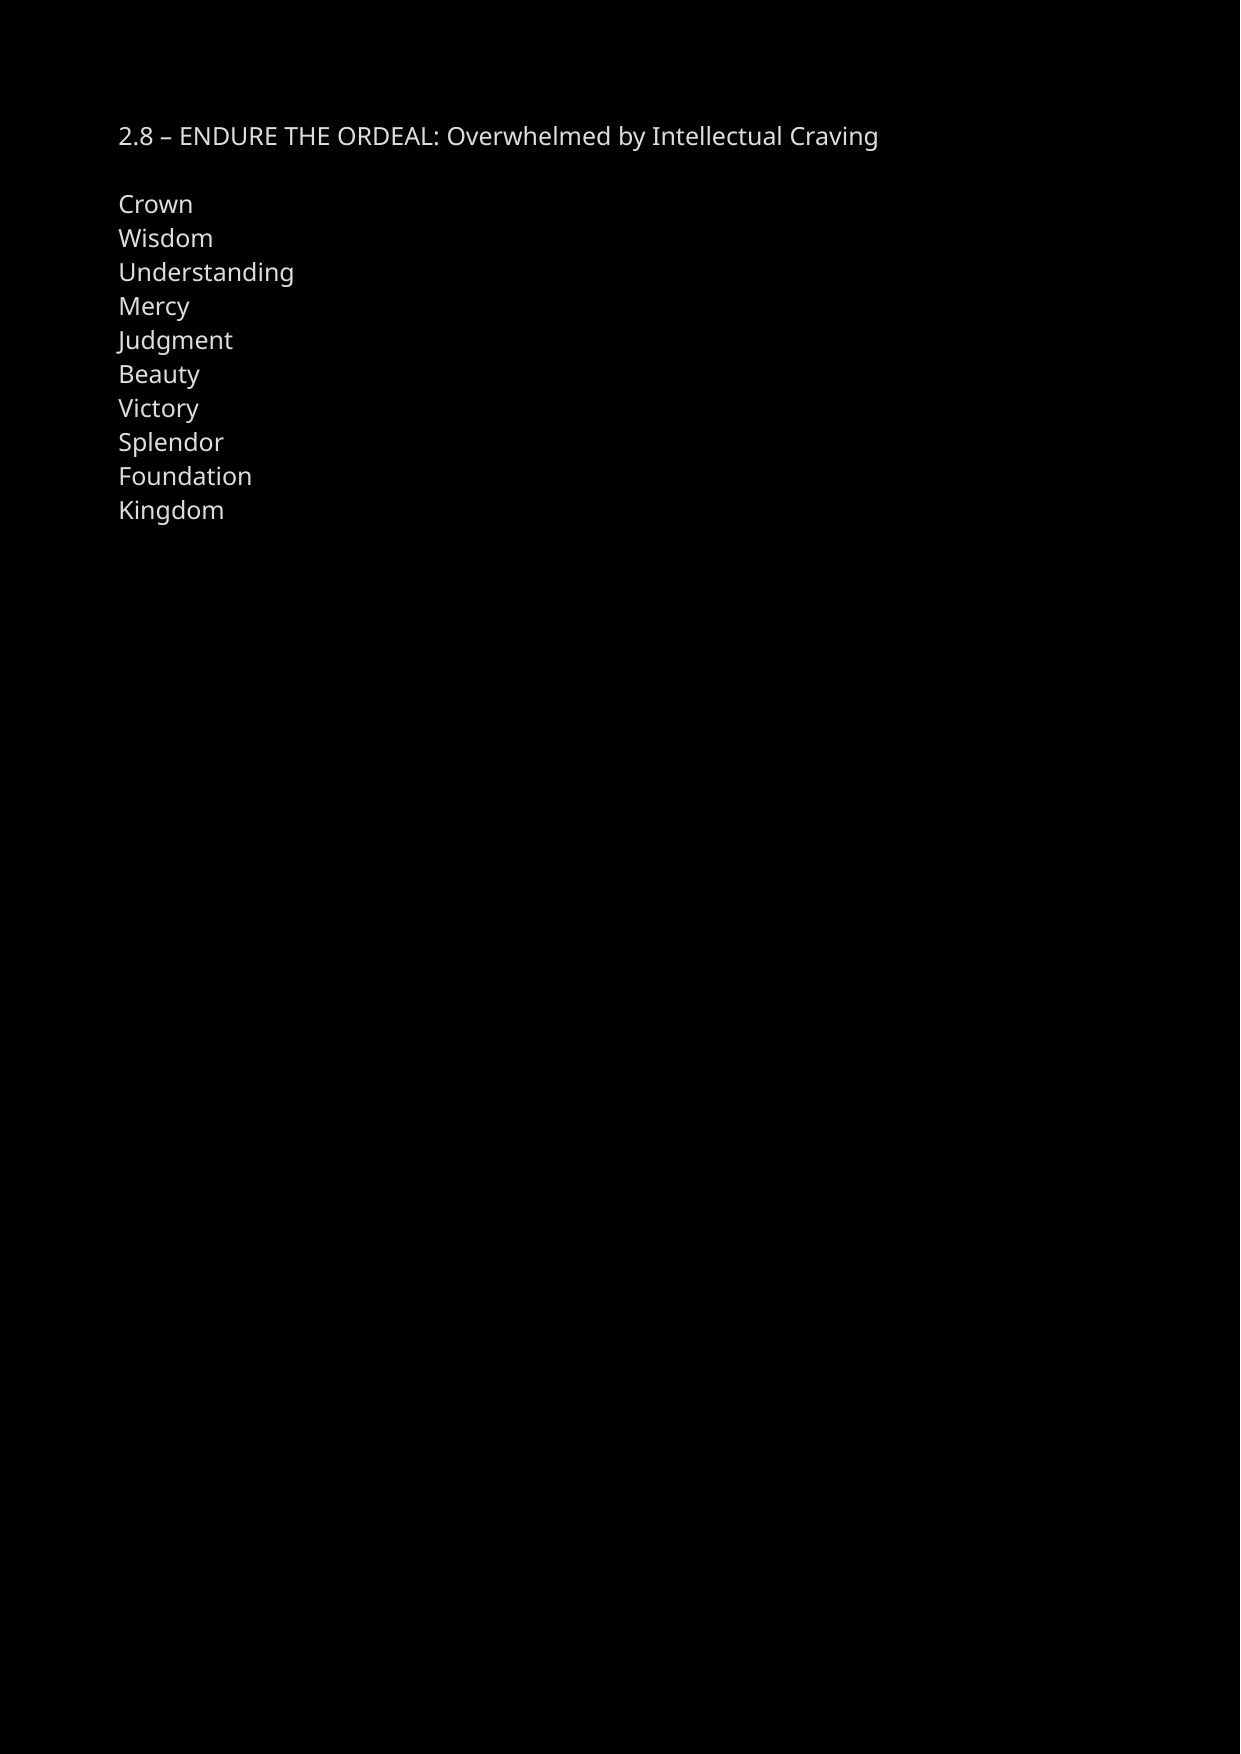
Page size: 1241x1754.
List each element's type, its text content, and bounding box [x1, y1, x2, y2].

text Foundation [118, 459, 1122, 493]
text Crown [118, 186, 1122, 220]
text Beauty [118, 357, 1122, 391]
text 2.8 – ENDURE THE ORDEAL: Overwhelmed by Intellectual Craving [118, 118, 1122, 152]
text Victory [118, 391, 1122, 425]
text Splendor [118, 425, 1122, 459]
text Judgment [118, 322, 1122, 357]
text Mercy [118, 288, 1122, 322]
text Understanding [118, 254, 1122, 288]
text Wisdom [118, 220, 1122, 254]
text Kingdom [118, 493, 1122, 527]
